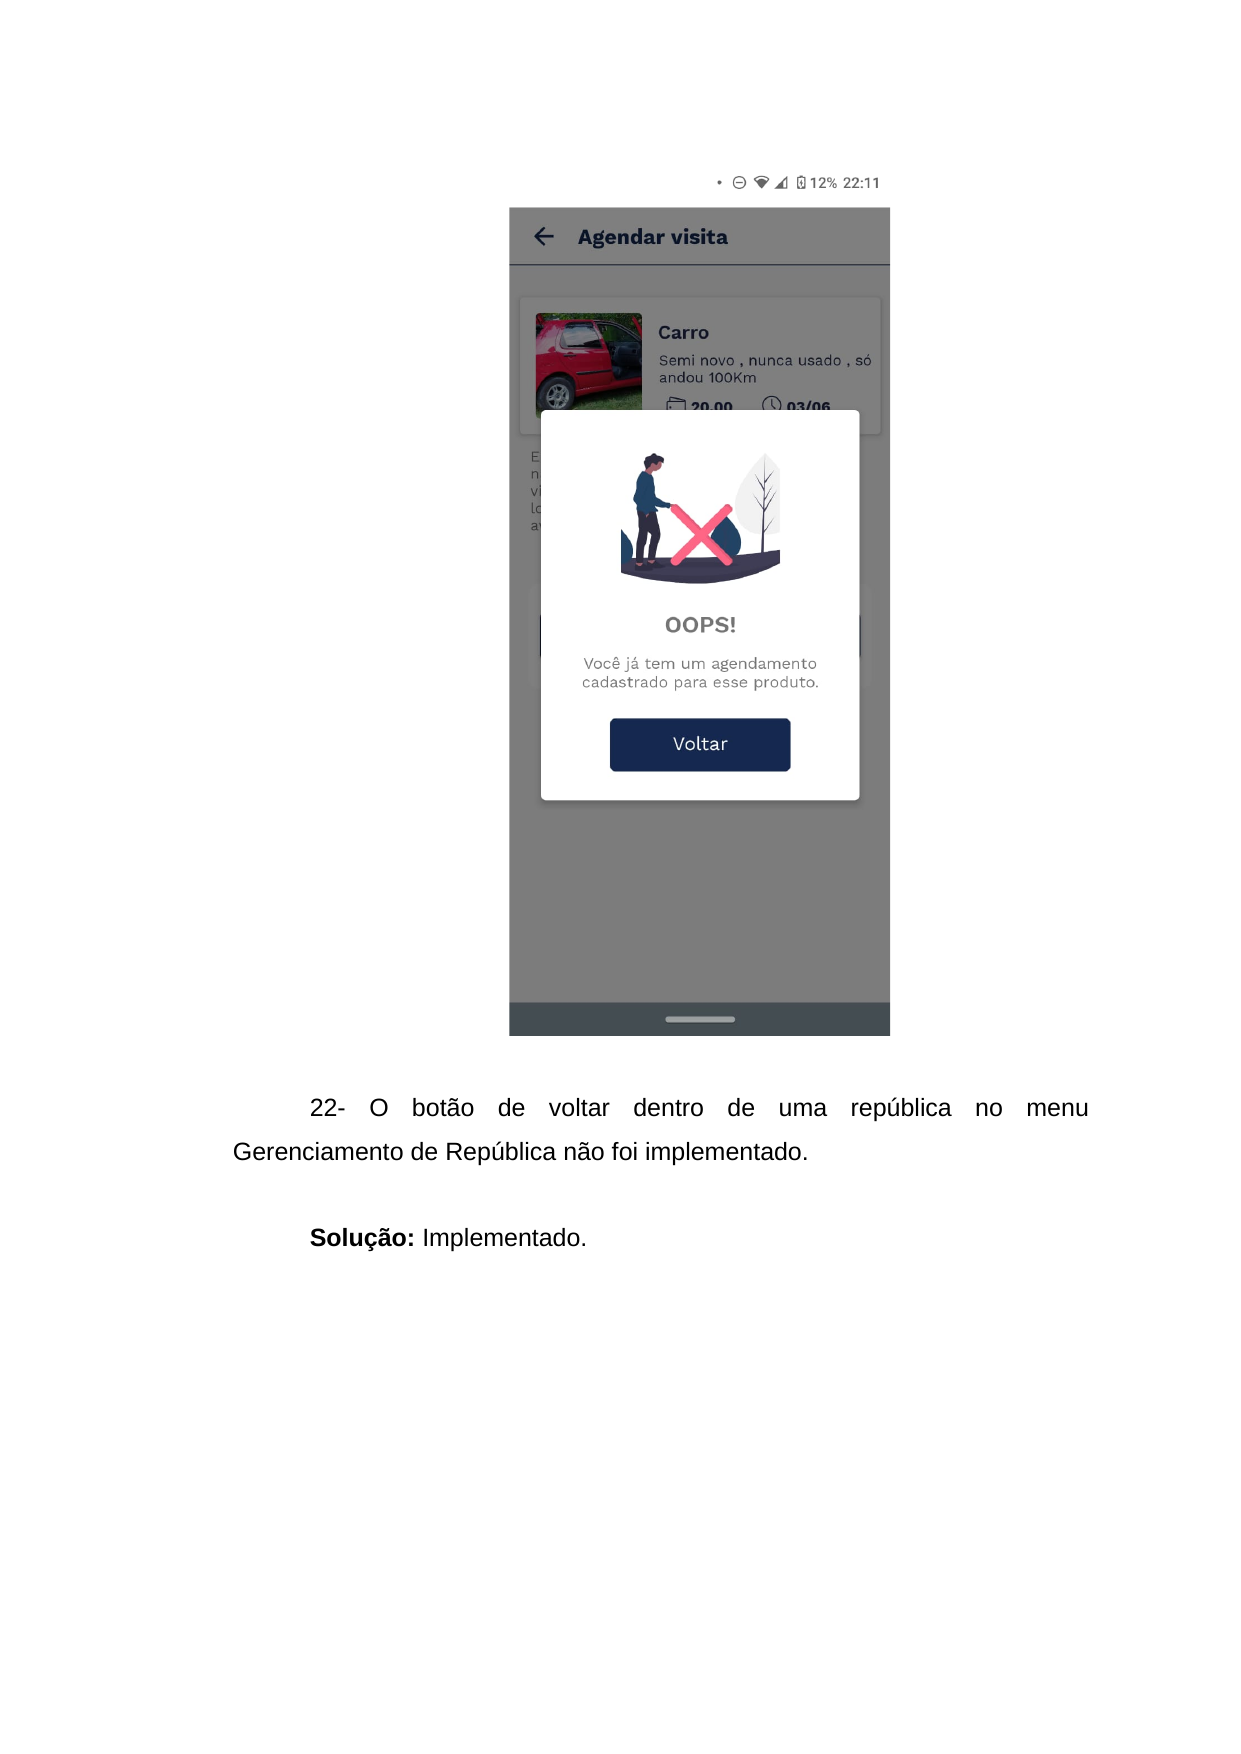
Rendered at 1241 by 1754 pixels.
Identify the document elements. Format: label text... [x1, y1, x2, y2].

text 22- O botão de voltar dentro de uma república no menu Gerenciamento de República não foi implementado. [233, 1093, 1090, 1165]
text Solução: Implementado. [233, 1223, 1090, 1251]
picture [509, 150, 891, 1036]
